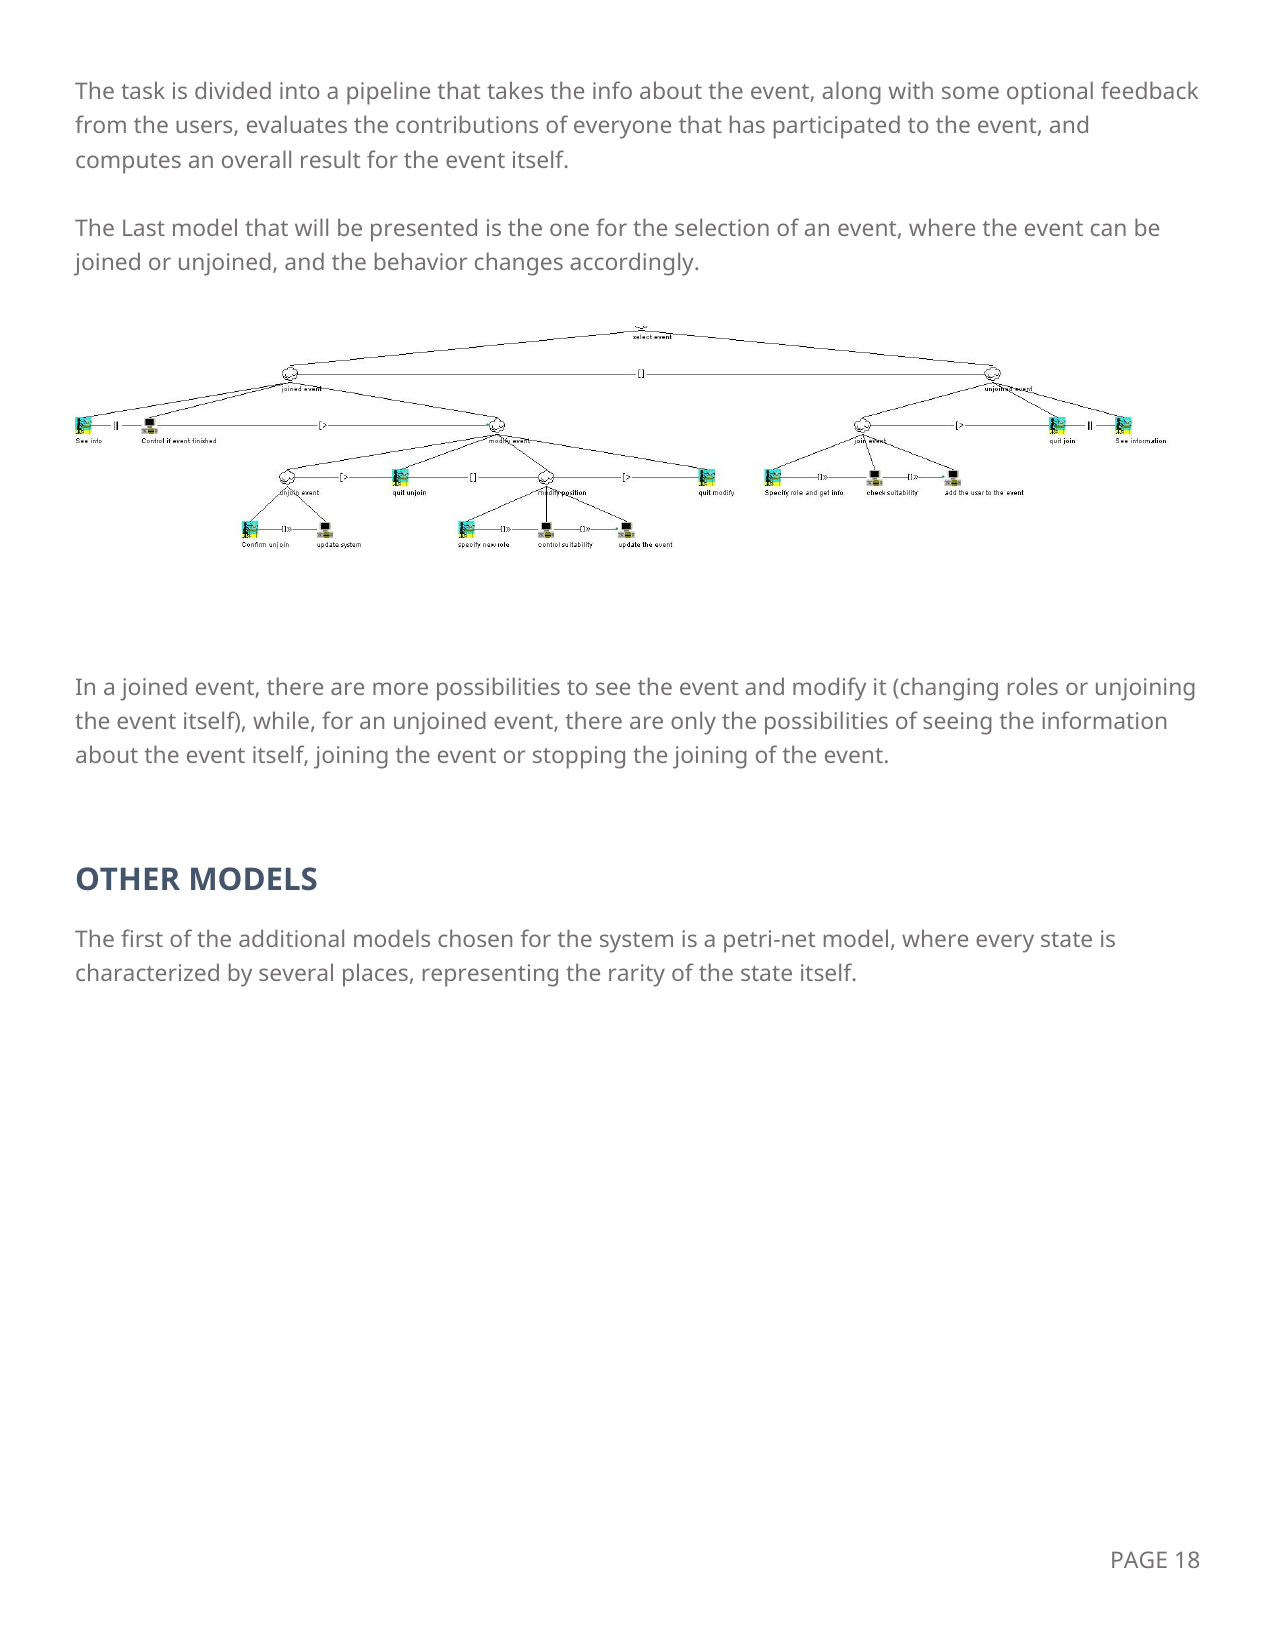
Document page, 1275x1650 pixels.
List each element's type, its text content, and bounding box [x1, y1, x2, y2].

subtitle OTHER MODELS [75, 857, 1200, 899]
text The Last model that will be presented is the one for the selection of an event, where the event can be joined or unjoined, and the behavior changes accordingly. [75, 211, 1200, 277]
text The first of the additional models chosen for the system is a petri-net model, where every state is characterized by several places, representing the rarity of the state itself. [75, 922, 1200, 988]
text The task is divided into a pipeline that takes the info about the event, along with some optional feedback from the users, evaluates the contributions of everyone that has participated to the event, and computes an overall result for the event itself. [75, 75, 1200, 175]
text In a joined event, there are more possibilities to see the event and modify it (changing roles or unjoining the event itself), while, for an unjoined event, there are only the possibilities of seeing the information about the event itself, joining the event or stopping the joining of the event. [75, 671, 1200, 771]
